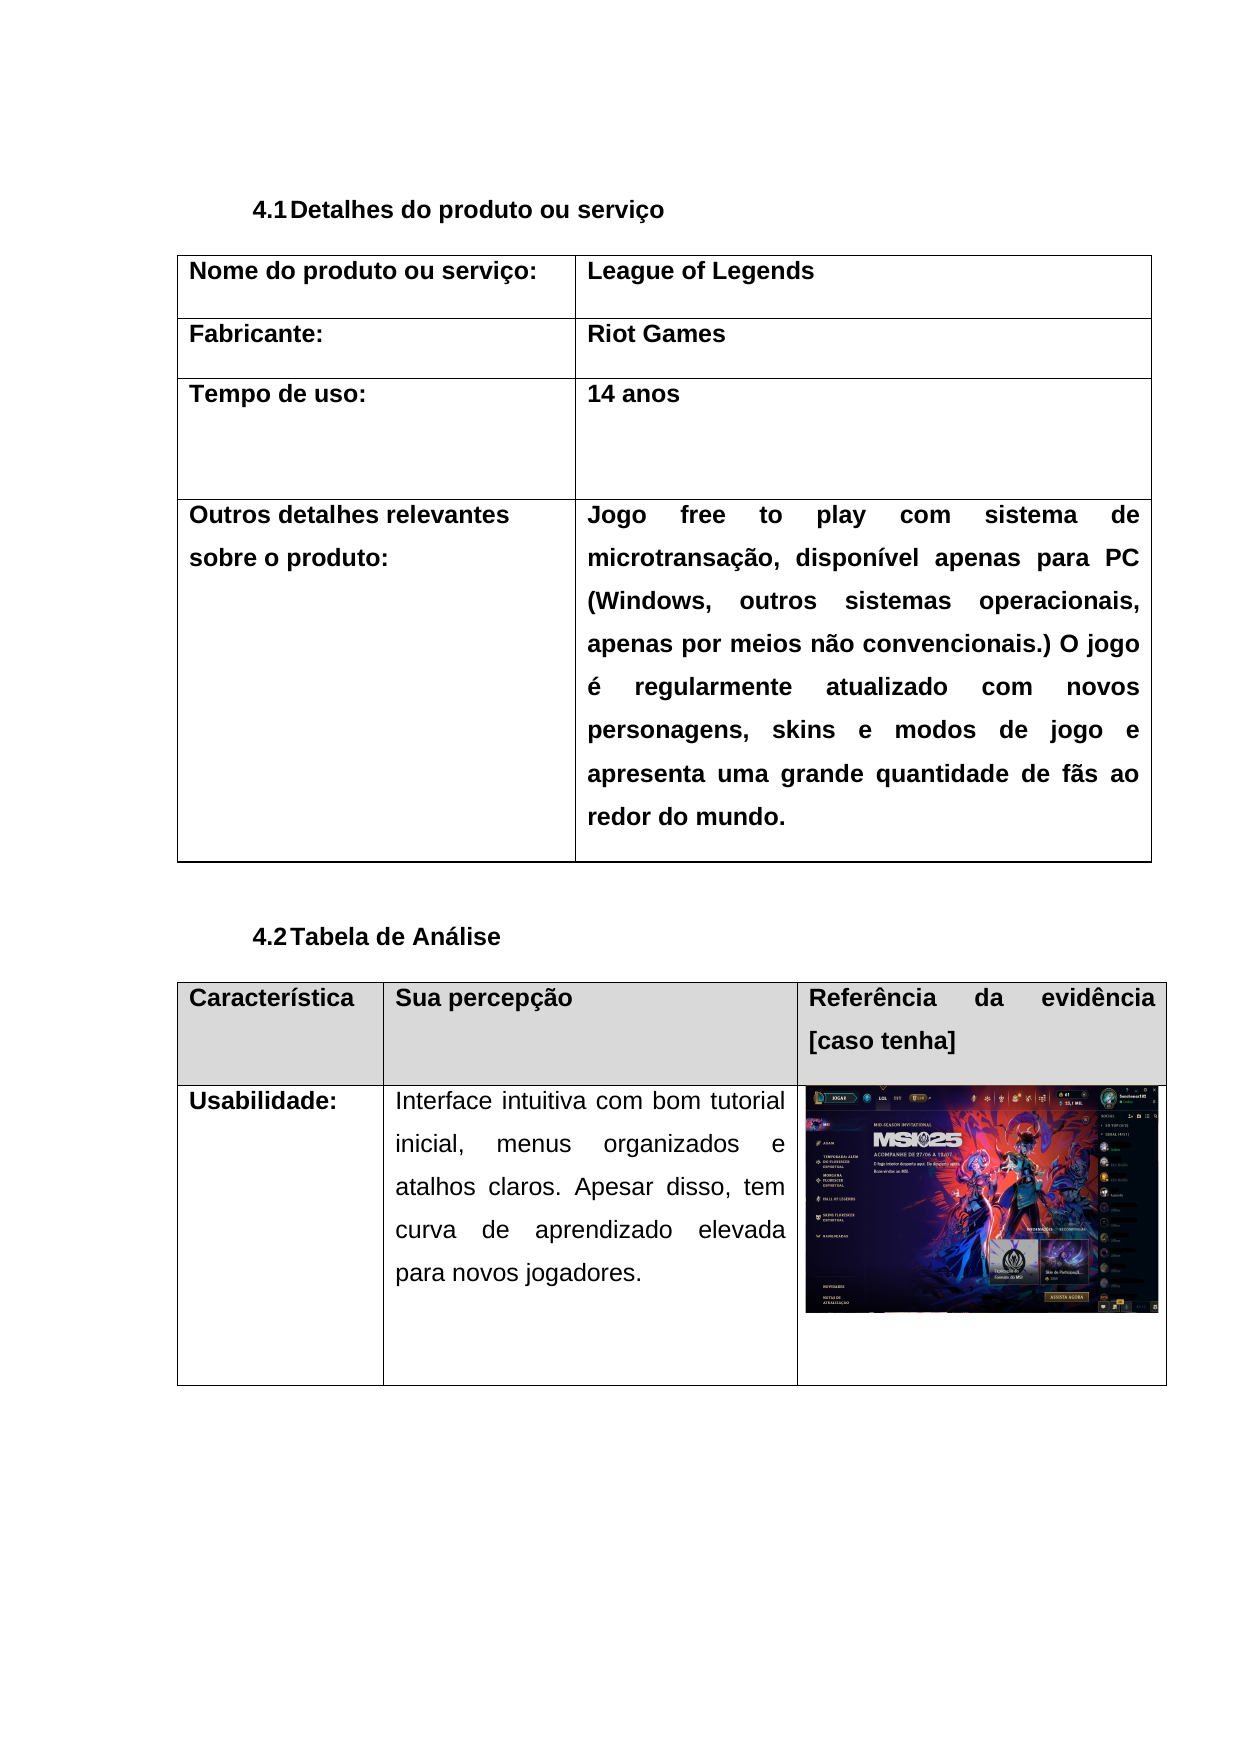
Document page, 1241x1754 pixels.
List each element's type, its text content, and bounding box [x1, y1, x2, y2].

table_header Característica [178, 983, 383, 1085]
table_cell Usabilidade: [178, 1086, 383, 1384]
table_cell 14 anos [576, 379, 1151, 499]
table_header Nome do produto ou serviço: [178, 256, 575, 317]
picture [805, 1085, 1159, 1313]
table_cell Jogo free to play com sistema de microtransação, disponível apenas para PC (Windows, outros sistemas operacionais, apenas por meios não convencionais.) O jogo é regularmente atualizado com novos personagens, skins e modos de jogo e apresenta uma grande quantidade de fãs ao redor do mundo. [576, 500, 1151, 861]
table_cell Tempo de uso: [178, 379, 575, 499]
table_header Referência da evidência [caso tenha] [798, 983, 1166, 1085]
table_header Sua percepção [384, 983, 797, 1085]
table_header League of Legends [576, 256, 1151, 317]
table_cell Fabricante: [178, 319, 575, 378]
table_cell Outros detalhes relevantes sobre o produto: [178, 500, 575, 861]
table_cell Riot Games [576, 319, 1151, 378]
subtitle Detalhes do produto ou serviço [252, 195, 1063, 224]
subtitle Tabela de Análise [252, 922, 1063, 951]
table_cell Interface intuitiva com bom tutorial inicial, menus organizados e atalhos claros. Apesar disso, tem curva de aprendizado elevada para novos jogadores. [384, 1086, 797, 1384]
table_cell [798, 1086, 1166, 1384]
